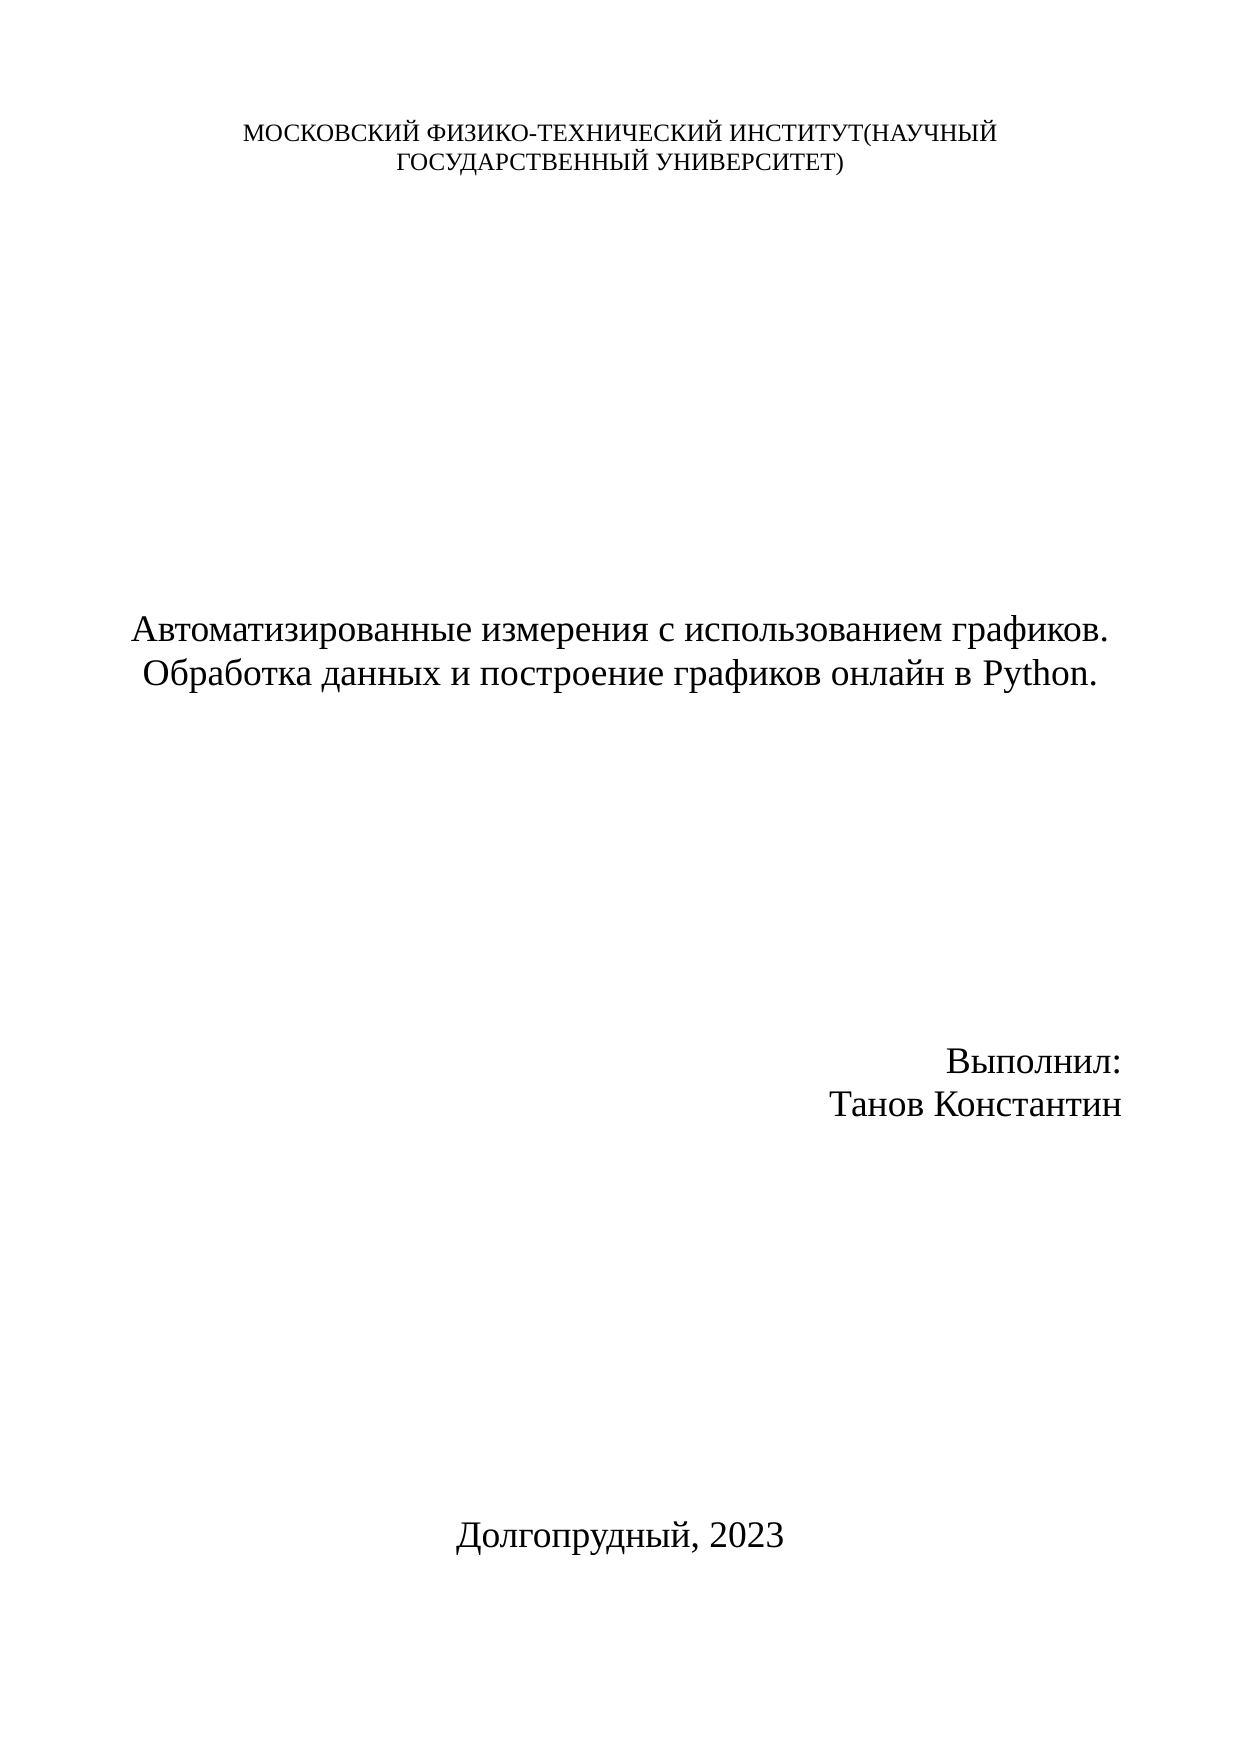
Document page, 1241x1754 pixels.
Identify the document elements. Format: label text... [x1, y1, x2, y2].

text Долгопрудный, 2023 [118, 1512, 1122, 1556]
text Обработка данных и построение графиков онлайн в Python. [118, 650, 1122, 693]
text Выполнил: [118, 1038, 1122, 1081]
text Автоматизированные измерения с использованием графиков. [118, 607, 1122, 650]
text МОСКОВСКИЙ ФИЗИКО-ТЕХНИЧЕСКИЙ ИНСТИТУТ(НАУЧНЫЙ ГОСУДАРСТВЕННЫЙ УНИВЕРСИТЕТ) [118, 118, 1122, 176]
text Танов Константин [118, 1081, 1122, 1124]
